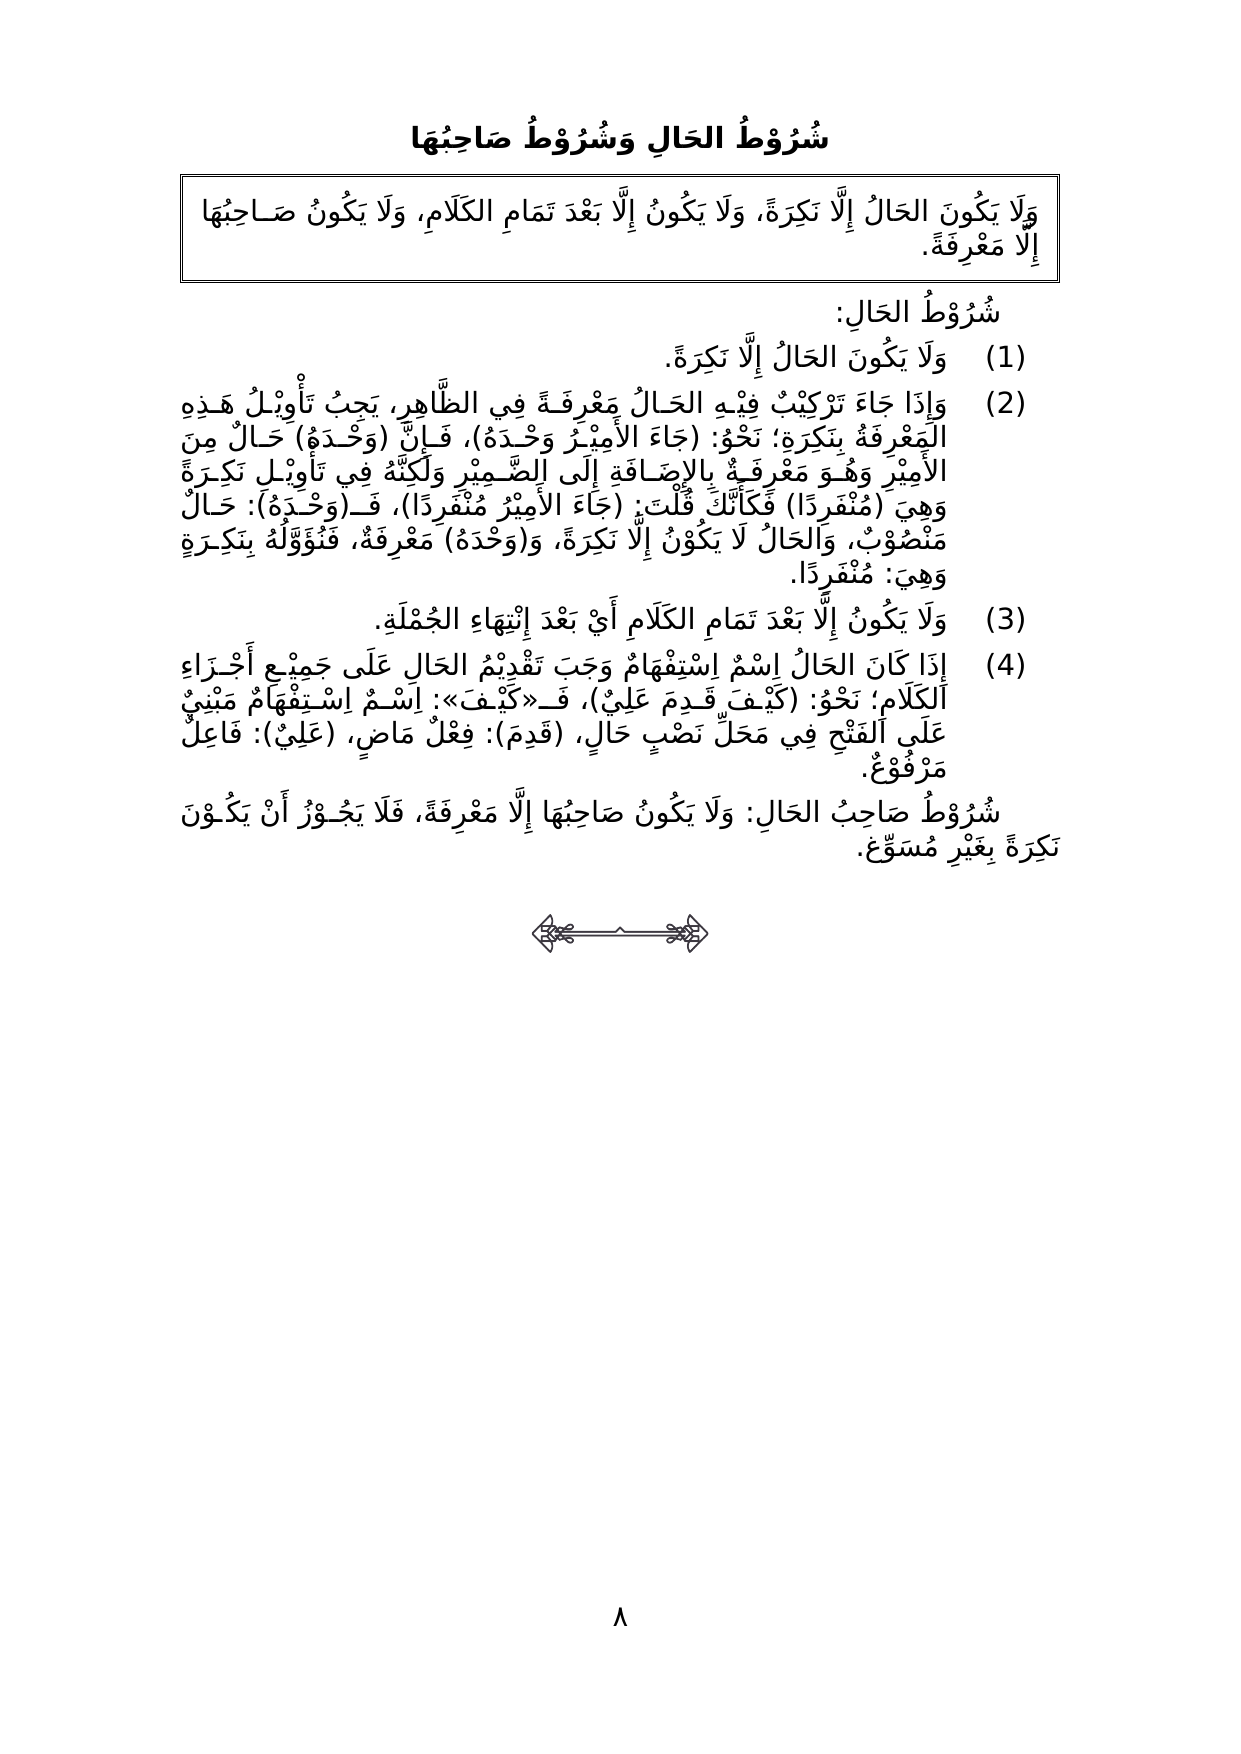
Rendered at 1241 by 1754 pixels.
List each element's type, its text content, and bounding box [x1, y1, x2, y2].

list إِذَا كَانَ الحَالُ اِسْمٌ اِسْتِفْهَامٌ وَجَبَ تَقْدِيْمُ الحَالِ عَلَى جَمِيْعِ أَجْزَاءِ الكَلَامِ؛ نَحْوُ: (كَيْفَ قَدِمَ عَلِيٌ)، فَـ«كَيْفَ»: اِسْمٌ اِسْتِفْهَامٌ مَبْنِيٌ عَلَى الفَتْحِ فِي مَحَلِّ نَصْبٍ حَالٍ، (قَدِمَ): فِعْلٌ مَاضٍ، (عَلِيٌ): فَاعِلٌ مَرْفُوْعٌ. [180, 648, 985, 784]
text شُرُوْطُ صَاحِبُ الحَالِ: وَلَا يَكُونُ صَاحِبُهَا إِلَّا مَعْرِفَةً، فَلَا يَجُوْزُ أَنْ يَكُوْنَ نَكِرَةً بِغَيْرِ مُسَوِّغ. [180, 796, 1060, 864]
list وَلَا يَكُونَ الحَالُ إِلَّا نَكِرَةً. [180, 341, 985, 375]
subtitle شُرُوْطُ الحَالِ وَشُرُوْطُ صَاحِبُهَا [180, 121, 1060, 155]
list وَلَا يَكُونُ إِلَّا بَعْدَ تَمَامِ الكَلَامِ أَيْ بَعْدَ إِنْتِهَاءِ الجُمْلَةِ. [180, 602, 985, 636]
text وَلَا يَكُونَ الحَالُ إِلَّا نَكِرَةً، وَلَا يَكُونُ إِلَّا بَعْدَ تَمَامِ الكَلَامِ، وَلَا يَكُونُ صَاحِبُهَا إِلَّا مَعْرِفَةً. [183, 177, 1057, 280]
picture [531, 914, 709, 953]
list وَإِذَا جَاءَ تَرْكِيْبٌ فِيْهِ الحَالُ مَعْرِفَةً فِي الظَّاهِرِ، يَجِبُ تَأْوِيْلُ هَذِهِ المَعْرِفَةُ بِنَكِرَةِ؛ نَحْوُ: (جَاءَ الأَمِيْرُ وَحْدَهُ)، فَإِنَّ (وَحْدَهُ) حَالٌ مِنَ الأَمِيْرِ وَهُوَ مَعْرِفَةٌ بِالإِضَافَةِ إِلَى الضَّمِيْرِ وَلَكِنَّهُ فِي تَأْوِيْلِ نَكِرَةً وَهِيَ (مُنْفَرِدًا) فَكَأَنَّكَ قُلْتَ: (جَاءَ الأَمِيْرُ مُنْفَرِدًا)، فَـ(وَحْدَهُ): حَالٌ مَنْصُوْبٌ، وَالحَالُ لَا يَكُوْنُ إِلَّا نَكِرَةً، وَ(وَحْدَهُ) مَعْرِفَةٌ، فَنُؤَوَّلُهُ بِنَكِرَةٍ وَهِيَ: مُنْفَرِدًا. [180, 387, 985, 590]
text شُرُوْطُ الحَالِ: [180, 295, 1060, 329]
